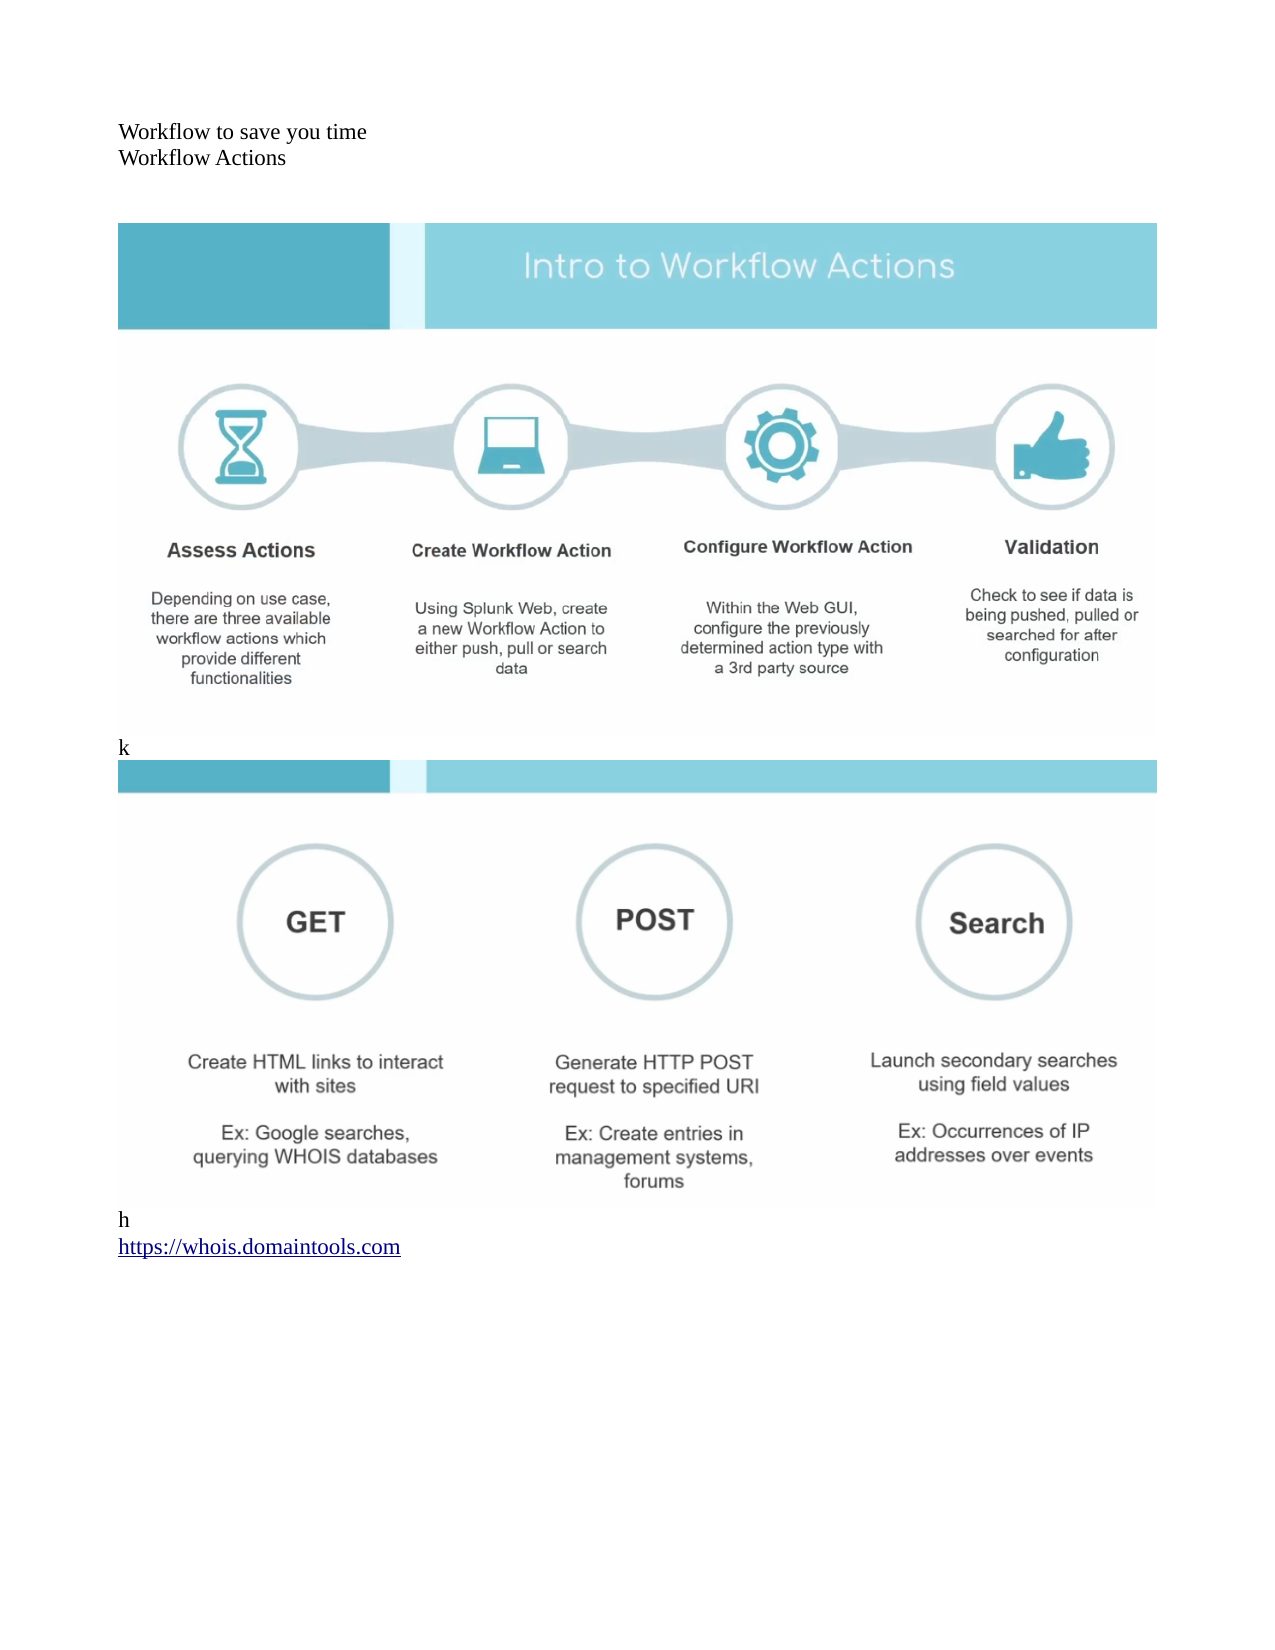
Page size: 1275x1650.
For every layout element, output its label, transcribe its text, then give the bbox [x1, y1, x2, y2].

text Workflow Actions [118, 144, 1157, 171]
text h [118, 1207, 1157, 1233]
text k [118, 735, 1157, 760]
text Workflow to save you time [118, 118, 1157, 144]
picture [118, 223, 1157, 735]
text https://whois.domaintools.com [118, 1233, 1157, 1259]
picture [118, 760, 1157, 1207]
